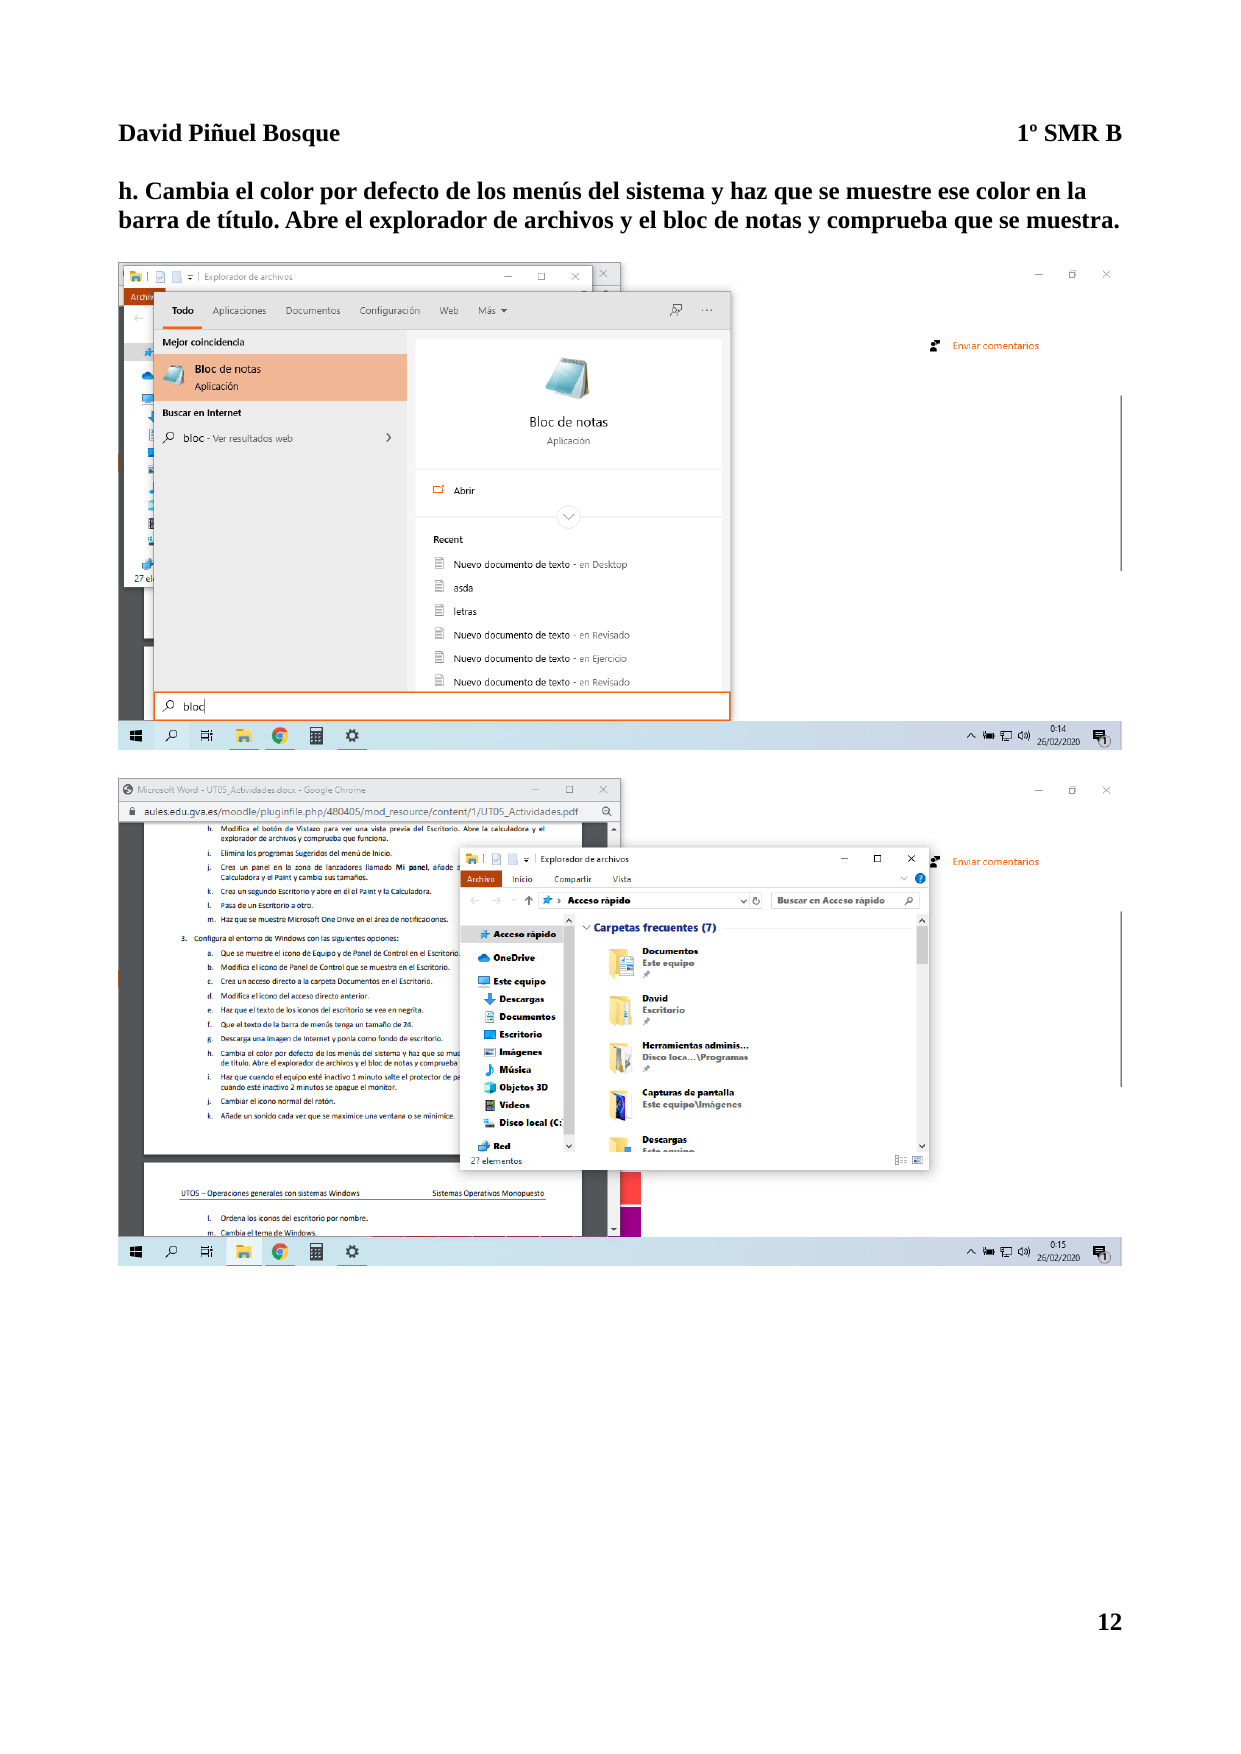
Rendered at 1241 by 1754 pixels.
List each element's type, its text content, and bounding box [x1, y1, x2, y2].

picture [118, 778, 1123, 1266]
picture [118, 262, 1123, 750]
text h. Cambia el color por defecto de los menús del sistema y haz que se muestre ese color en la barra de título. Abre el explorador de archivos y el bloc de notas y comprueba que se muestra. [118, 176, 1122, 234]
